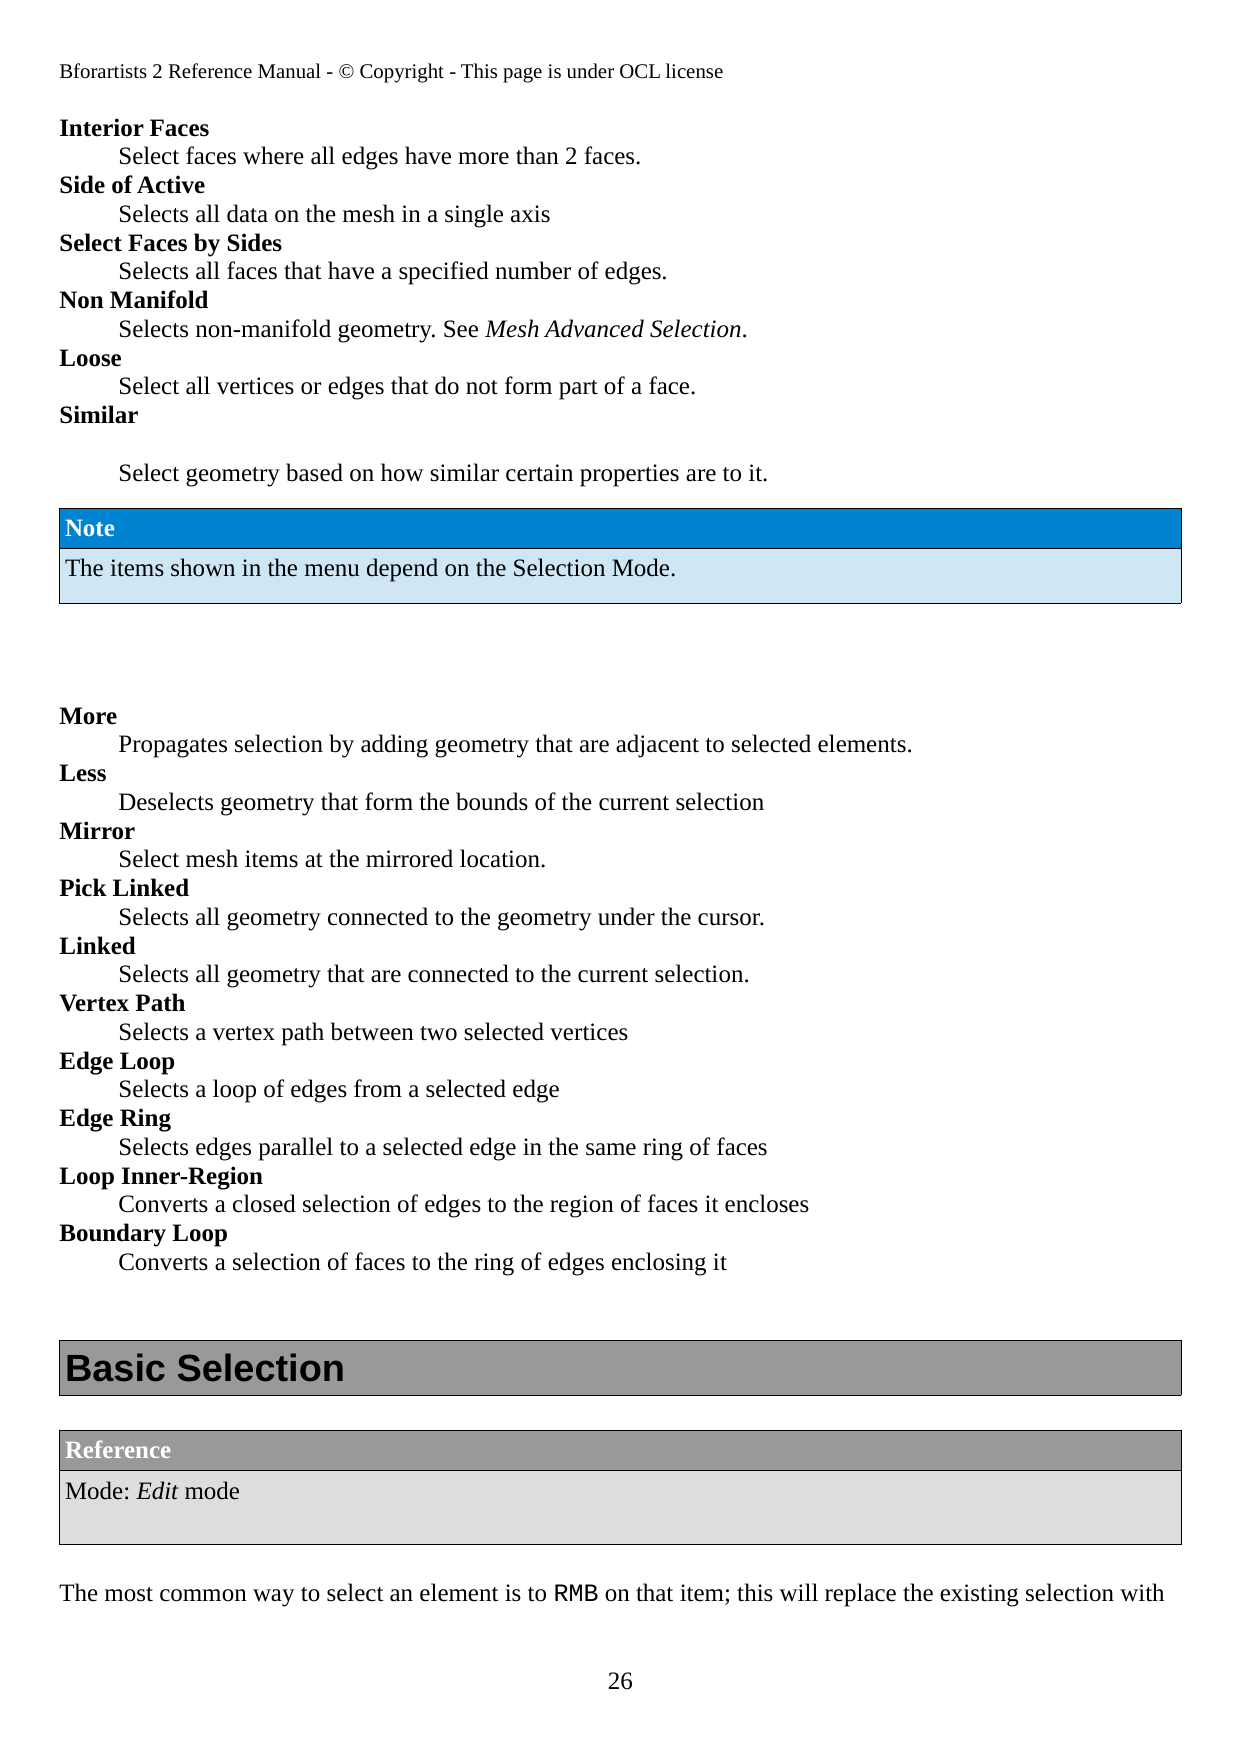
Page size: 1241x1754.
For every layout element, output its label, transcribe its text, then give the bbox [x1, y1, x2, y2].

subtitle Non Manifold [59, 285, 1181, 314]
list Selects edges parallel to a selected edge in the same ring of faces [118, 1132, 1181, 1161]
list Select faces where all edges have more than 2 faces. [118, 141, 1181, 170]
subtitle Less [59, 758, 1181, 787]
subtitle Loop Inner-Region [59, 1161, 1181, 1189]
subtitle More [59, 701, 1181, 729]
subtitle Side of Active [59, 170, 1181, 199]
list Selects all data on the mesh in a single axis [118, 199, 1181, 228]
list Select all vertices or edges that do not form part of a face. [118, 371, 1181, 400]
list Converts a selection of faces to the ring of edges enclosing it [118, 1247, 1181, 1276]
table_cell Mode: Edit mode [60, 1471, 1181, 1544]
list Selects all geometry connected to the geometry under the cursor. [118, 902, 1181, 931]
subtitle Vertex Path [59, 988, 1181, 1017]
list Selects a vertex path between two selected vertices [118, 1017, 1181, 1046]
subtitle Edge Ring [59, 1103, 1181, 1132]
subtitle Boundary Loop [59, 1218, 1181, 1247]
table_header Note [60, 509, 1181, 548]
subtitle Pick Linked [59, 873, 1181, 902]
list Selects all faces that have a specified number of edges. [118, 256, 1181, 285]
list Selects a loop of edges from a selected edge [118, 1074, 1181, 1103]
list Select mesh items at the mirrored location. [118, 844, 1181, 873]
subtitle Loose [59, 343, 1181, 371]
text The most common way to select an element is to RMB on that item; this will replace the existing selection with [59, 1578, 1181, 1609]
subtitle Interior Faces [59, 113, 1181, 141]
list Deselects geometry that form the bounds of the current selection [118, 787, 1181, 816]
subtitle Similar [59, 400, 1181, 429]
table_header Basic Selection [60, 1341, 1181, 1395]
subtitle Linked [59, 931, 1181, 959]
table_header Reference [60, 1431, 1181, 1470]
list Selects non-manifold geometry. See Mesh Advanced Selection. [118, 314, 1181, 343]
list Propagates selection by adding geometry that are adjacent to selected elements. [118, 729, 1181, 758]
list Selects all geometry that are connected to the current selection. [118, 959, 1181, 988]
table_cell The items shown in the menu depend on the Selection Mode. [60, 549, 1181, 603]
list Converts a closed selection of edges to the region of faces it encloses [118, 1189, 1181, 1218]
subtitle Edge Loop [59, 1046, 1181, 1074]
text Select geometry based on how similar certain properties are to it. [118, 458, 1181, 487]
subtitle Select Faces by Sides [59, 228, 1181, 256]
subtitle Mirror [59, 816, 1181, 844]
